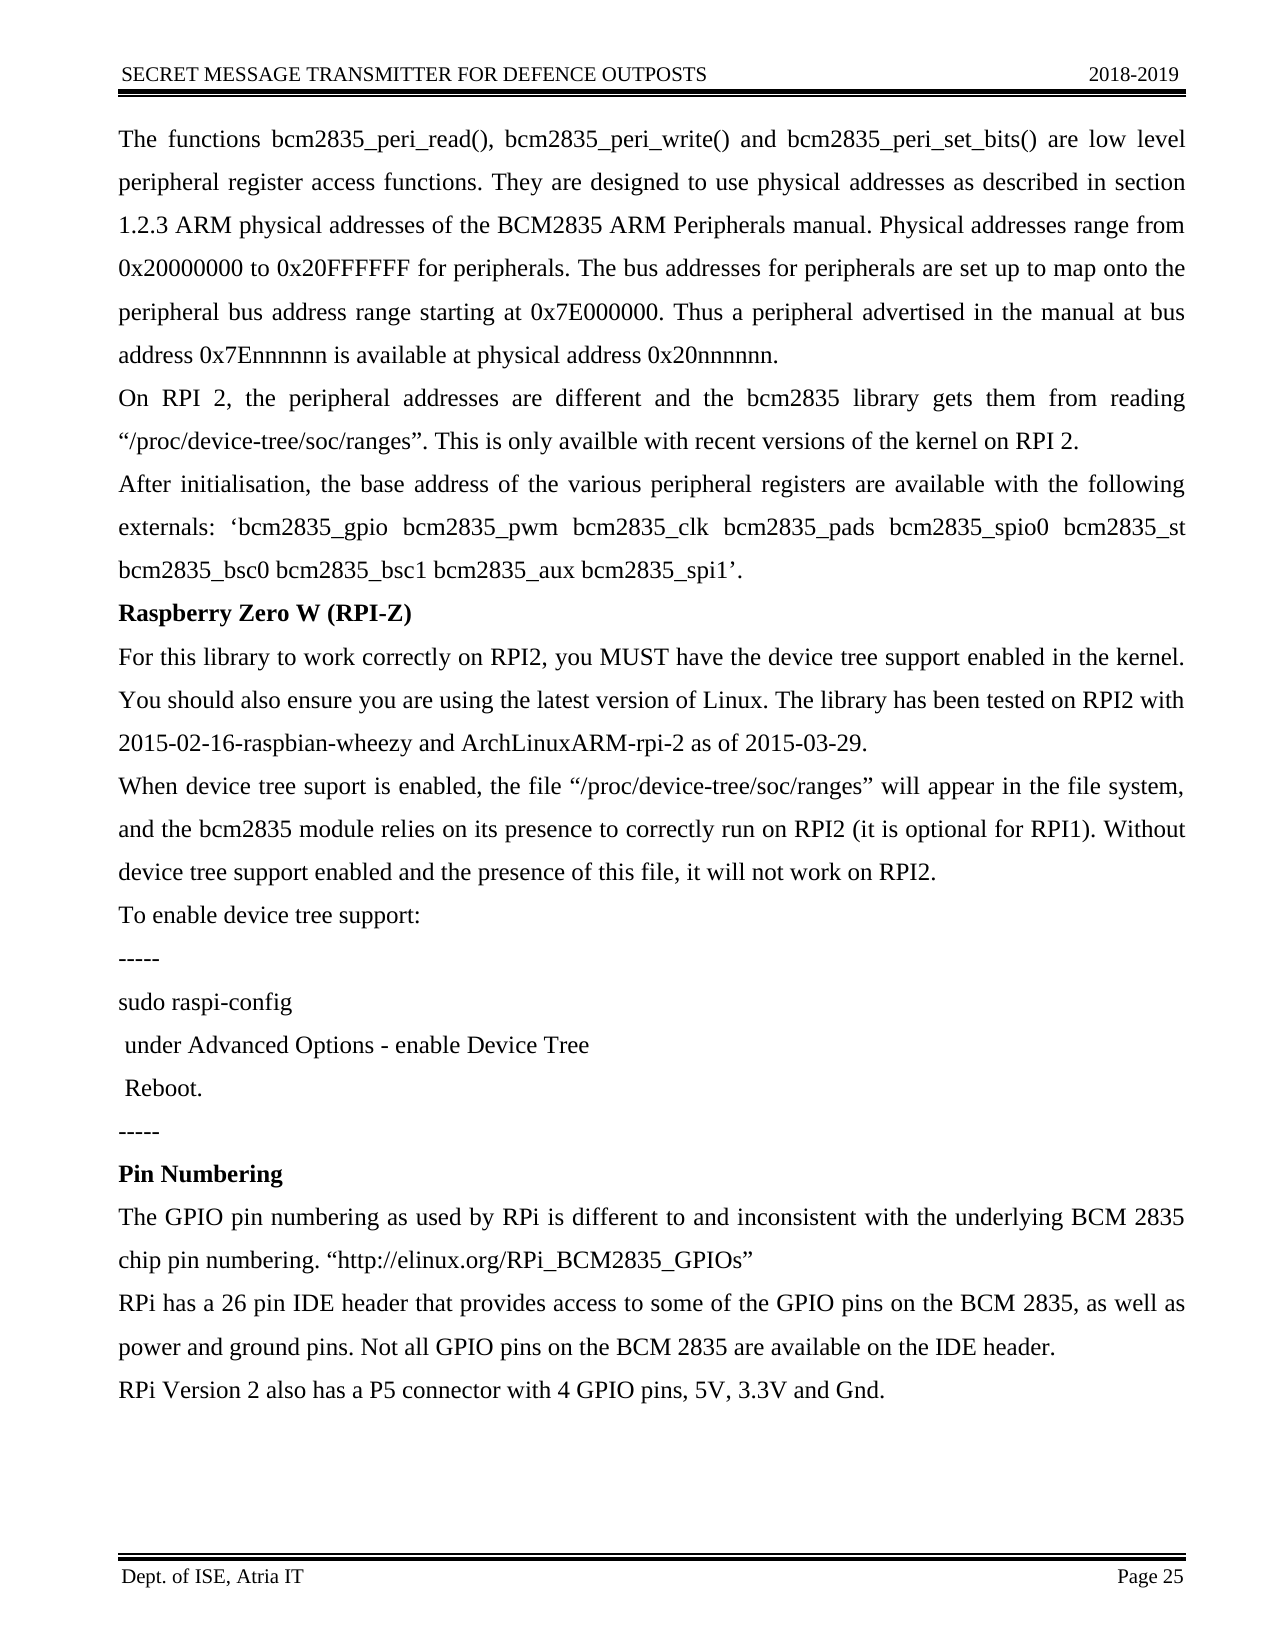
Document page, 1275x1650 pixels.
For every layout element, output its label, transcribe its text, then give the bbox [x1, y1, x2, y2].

text The functions bcm2835_peri_read(), bcm2835_peri_write() and bcm2835_peri_set_bits() are low level peripheral register access functions. They are designed to use physical addresses as described in section 1.2.3 ARM physical addresses of the BCM2835 ARM Peripherals manual. Physical addresses range from 0x20000000 to 0x20FFFFFF for peripherals. The bus addresses for peripherals are set up to map onto the peripheral bus address range starting at 0x7E000000. Thus a peripheral advertised in the manual at bus address 0x7Ennnnnn is available at physical address 0x20nnnnnn. [118, 124, 1186, 368]
text Reboot. [118, 1073, 1186, 1102]
text When device tree suport is enabled, the file “/proc/device-tree/soc/ranges” will appear in the file system, and the bcm2835 module relies on its presence to correctly run on RPI2 (it is optional for RPI1). Without device tree support enabled and the presence of this file, it will not work on RPI2. [118, 771, 1186, 886]
text The GPIO pin numbering as used by RPi is different to and inconsistent with the underlying BCM 2835 chip pin numbering. “http://elinux.org/RPi_BCM2835_GPIOs” [118, 1202, 1186, 1274]
text ----- [118, 1116, 1186, 1145]
text Pin Numbering [118, 1159, 1186, 1188]
text RPi has a 26 pin IDE header that provides access to some of the GPIO pins on the BCM 2835, as well as power and ground pins. Not all GPIO pins on the BCM 2835 are available on the IDE header. [118, 1288, 1186, 1360]
text After initialisation, the base address of the various peripheral registers are available with the following externals: ‘bcm2835_gpio bcm2835_pwm bcm2835_clk bcm2835_pads bcm2835_spio0 bcm2835_st bcm2835_bsc0 bcm2835_bsc1 bcm2835_aux bcm2835_spi1’. [118, 469, 1186, 584]
text sudo raspi-config [118, 987, 1186, 1015]
text under Advanced Options - enable Device Tree [118, 1030, 1186, 1058]
text Raspberry Zero W (RPI-Z) [118, 598, 1186, 627]
text On RPI 2, the peripheral addresses are different and the bcm2835 library gets them from reading “/proc/device-tree/soc/ranges”. This is only availble with recent versions of the kernel on RPI 2. [118, 383, 1186, 455]
text For this library to work correctly on RPI2, you MUST have the device tree support enabled in the kernel. You should also ensure you are using the latest version of Linux. The library has been tested on RPI2 with 2015-02-16-raspbian-wheezy and ArchLinuxARM-rpi-2 as of 2015-03-29. [118, 642, 1186, 757]
text To enable device tree support: [118, 900, 1186, 929]
text RPi Version 2 also has a P5 connector with 4 GPIO pins, 5V, 3.3V and Gnd. [118, 1375, 1186, 1403]
text ----- [118, 943, 1186, 972]
